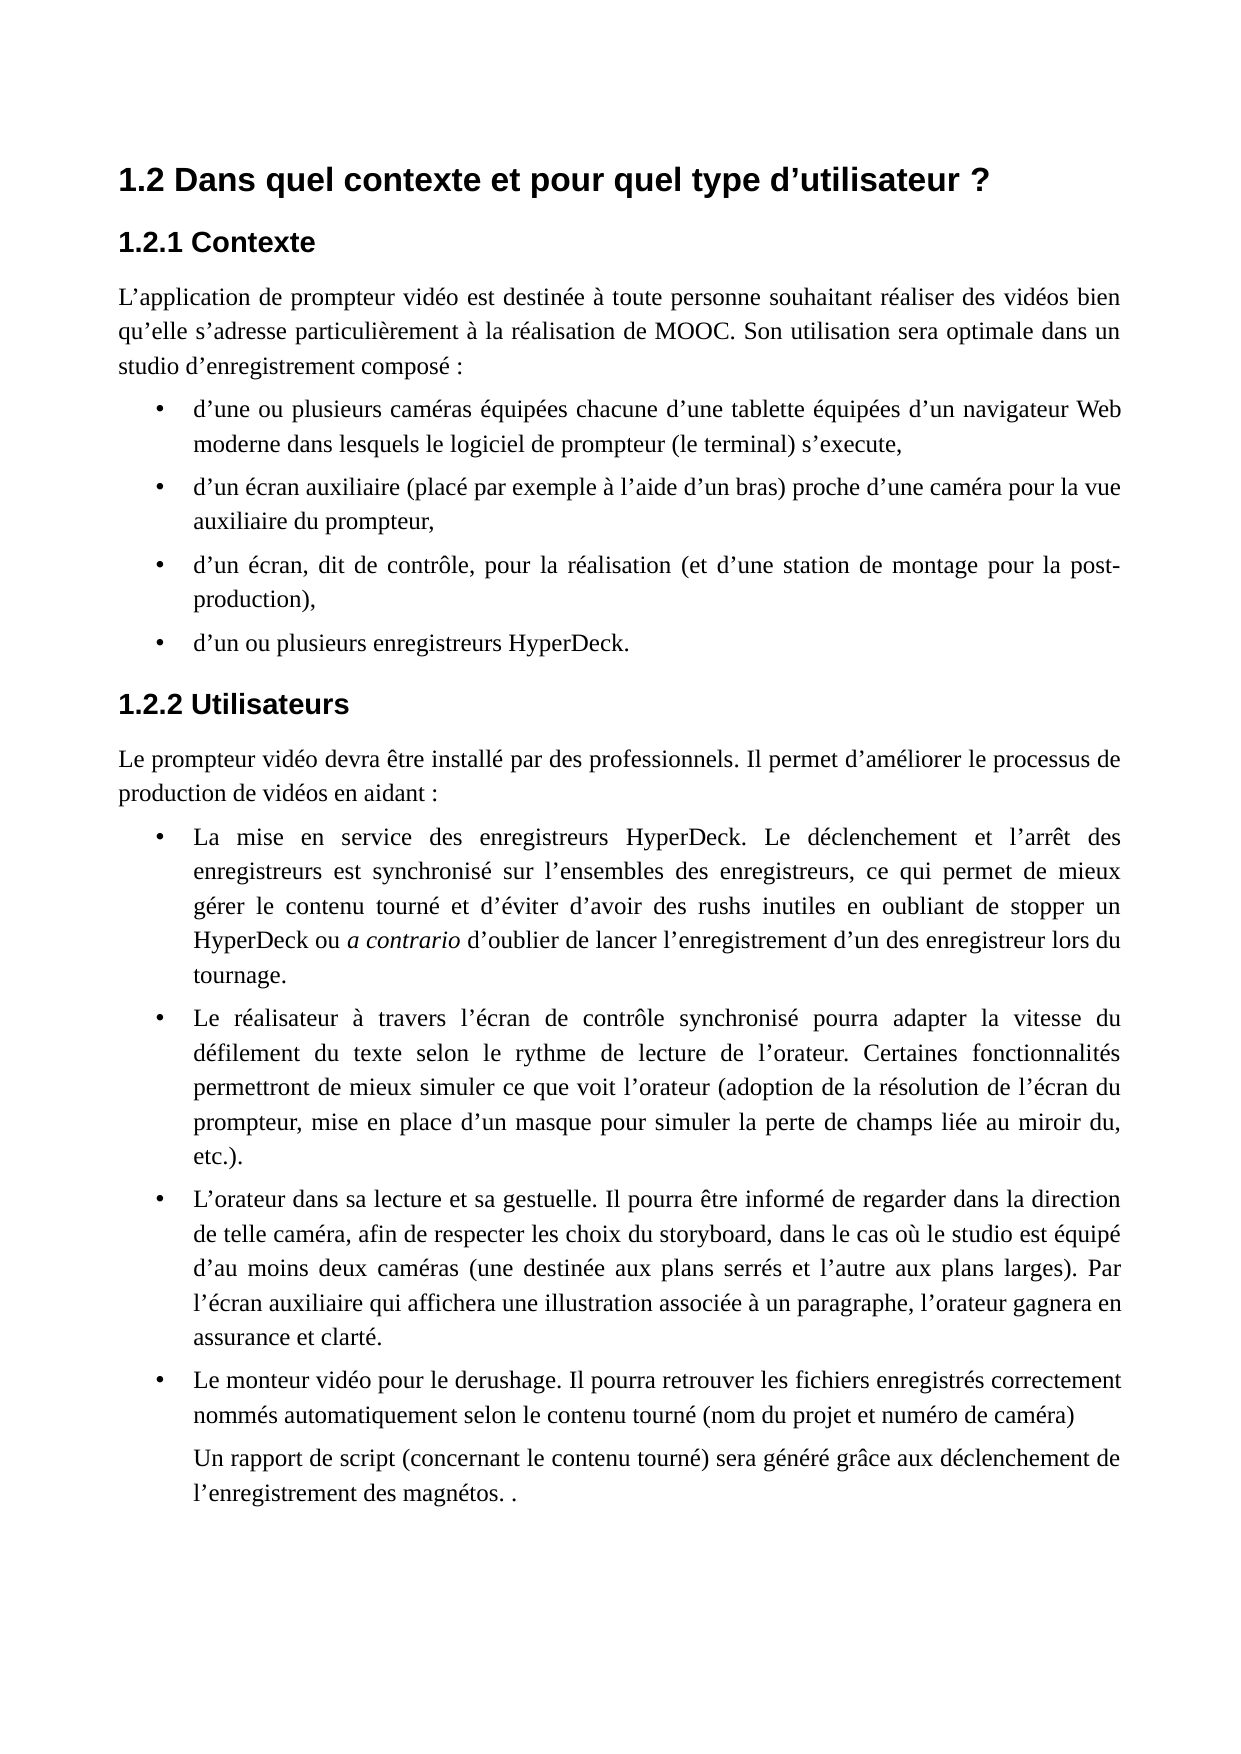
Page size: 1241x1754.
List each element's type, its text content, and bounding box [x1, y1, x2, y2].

list d’un écran, dit de contrôle, pour la réalisation (et d’une station de montage pour la post-production), [156, 550, 1122, 613]
text Le prompteur vidéo devra être installé par des professionnels. Il permet d’améliorer le processus de production de vidéos en aidant : [118, 744, 1122, 807]
list L’orateur dans sa lecture et sa gestuelle. Il pourra être informé de regarder dans la direction de telle caméra, afin de respecter les choix du storyboard, dans le cas où le studio est équipé d’au moins deux caméras (une destinée aux plans serrés et l’autre aux plans larges). Par l’écran auxiliaire qui affichera une illustration associée à un paragraphe, l’orateur gagnera en assurance et clarté. [156, 1184, 1122, 1351]
list La mise en service des enregistreurs HyperDeck. Le déclenchement et l’arrêt des enregistreurs est synchronisé sur l’ensembles des enregistreurs, ce qui permet de mieux gérer le contenu tourné et d’éviter d’avoir des rushs inutiles en oubliant de stopper un HyperDeck ou a contrario d’oublier de lancer l’enregistrement d’un des enregistreur lors du tournage. [156, 822, 1122, 988]
list Le monteur vidéo pour le derushage. Il pourra retrouver les fichiers enregistrés correctement nommés automatiquement selon le contenu tourné (nom du projet et numéro de caméra) [156, 1366, 1122, 1429]
list d’un écran auxiliaire (placé par exemple à l’aide d’un bras) proche d’une caméra pour la vue auxiliaire du prompteur, [156, 472, 1122, 535]
subtitle 1.2 Dans quel contexte et pour quel type d’utilisateur ? [118, 159, 1122, 198]
text L’application de prompteur vidéo est destinée à toute personne souhaitant réaliser des vidéos bien qu’elle s’adresse particulièrement à la réalisation de MOOC. Son utilisation sera optimale dans un studio d’enregistrement composé : [118, 282, 1122, 379]
list d’une ou plusieurs caméras équipées chacune d’une tablette équipées d’un navigateur Web moderne dans lesquels le logiciel de prompteur (le terminal) s’execute, [156, 394, 1122, 457]
subtitle 1.2.1 Contexte [118, 225, 1122, 258]
subtitle 1.2.2 Utilisateurs [118, 687, 1122, 720]
list Un rapport de script (concernant le contenu tourné) sera généré grâce aux déclenchement de l’enregistrement des magnétos. . [156, 1443, 1122, 1507]
list d’un ou plusieurs enregistreurs HyperDeck. [156, 628, 1122, 656]
list Le réalisateur à travers l’écran de contrôle synchronisé pourra adapter la vitesse du défilement du texte selon le rythme de lecture de l’orateur. Certaines fonctionnalités permettront de mieux simuler ce que voit l’orateur (adoption de la résolution de l’écran du prompteur, mise en place d’un masque pour simuler la perte de champs liée au miroir du, etc.). [156, 1003, 1122, 1170]
